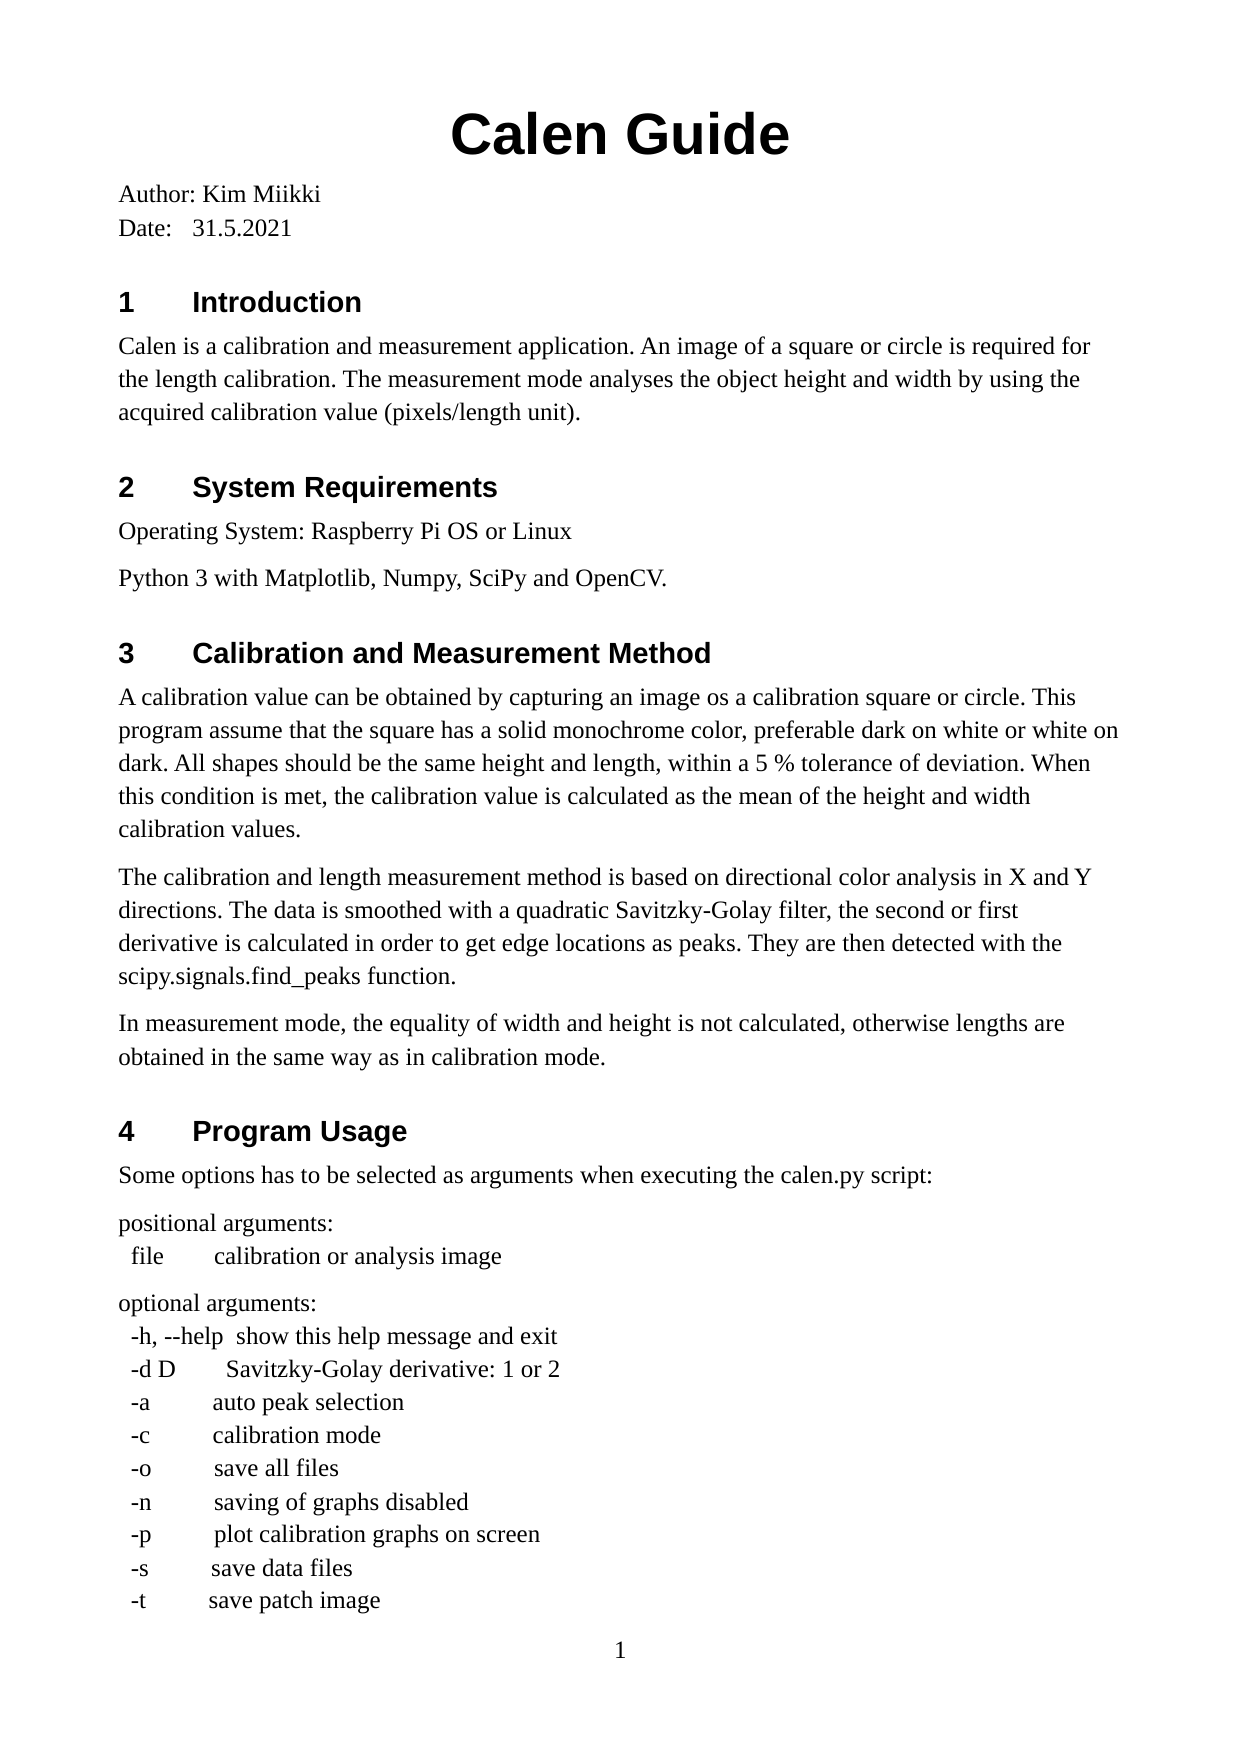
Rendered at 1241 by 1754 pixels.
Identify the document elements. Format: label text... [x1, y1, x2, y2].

text optional arguments: -h, --help show this help message and exit -d D Savitzky-Golay derivative: 1 or 2 -a auto peak selection -c calibration mode -o save all files -n saving of graphs disabled -p plot calibration graphs on screen -s save data files -t save patch image [118, 1288, 1122, 1614]
title Calen Guide [118, 100, 1122, 167]
text Python 3 with Matplotlib, Numpy, SciPy and OpenCV. [118, 563, 1122, 592]
subtitle System Requirements [118, 470, 1122, 503]
text The calibration and length measurement method is based on directional color analysis in X and Y directions. The data is smoothed with a quadratic Savitzky-Golay filter, the second or first derivative is calculated in order to get edge locations as peaks. They are then detected with the scipy.signals.find_peaks function. [118, 862, 1122, 990]
subtitle Calibration and Measurement Method [118, 636, 1122, 670]
text Calen is a calibration and measurement application. An image of a square or circle is required for the length calibration. The measurement mode analyses the object height and width by using the acquired calibration value (pixels/length unit). [118, 331, 1122, 426]
text positional arguments: file calibration or analysis image [118, 1208, 1122, 1269]
text Author: Kim Miikki Date: 31.5.2021 [118, 179, 1122, 241]
text Some options has to be selected as arguments when executing the calen.py script: [118, 1160, 1122, 1189]
text Operating System: Raspberry Pi OS or Linux [118, 516, 1122, 545]
subtitle Program Usage [118, 1114, 1122, 1148]
text A calibration value can be obtained by capturing an image os a calibration square or circle. This program assume that the square has a solid monochrome color, preferable dark on white or white on dark. All shapes should be the same height and length, within a 5 % tolerance of deviation. When this condition is met, the calibration value is calculated as the mean of the height and width calibration values. [118, 682, 1122, 843]
subtitle Introduction [118, 285, 1122, 319]
text In measurement mode, the equality of width and height is not calculated, otherwise lengths are obtained in the same way as in calibration mode. [118, 1008, 1122, 1070]
